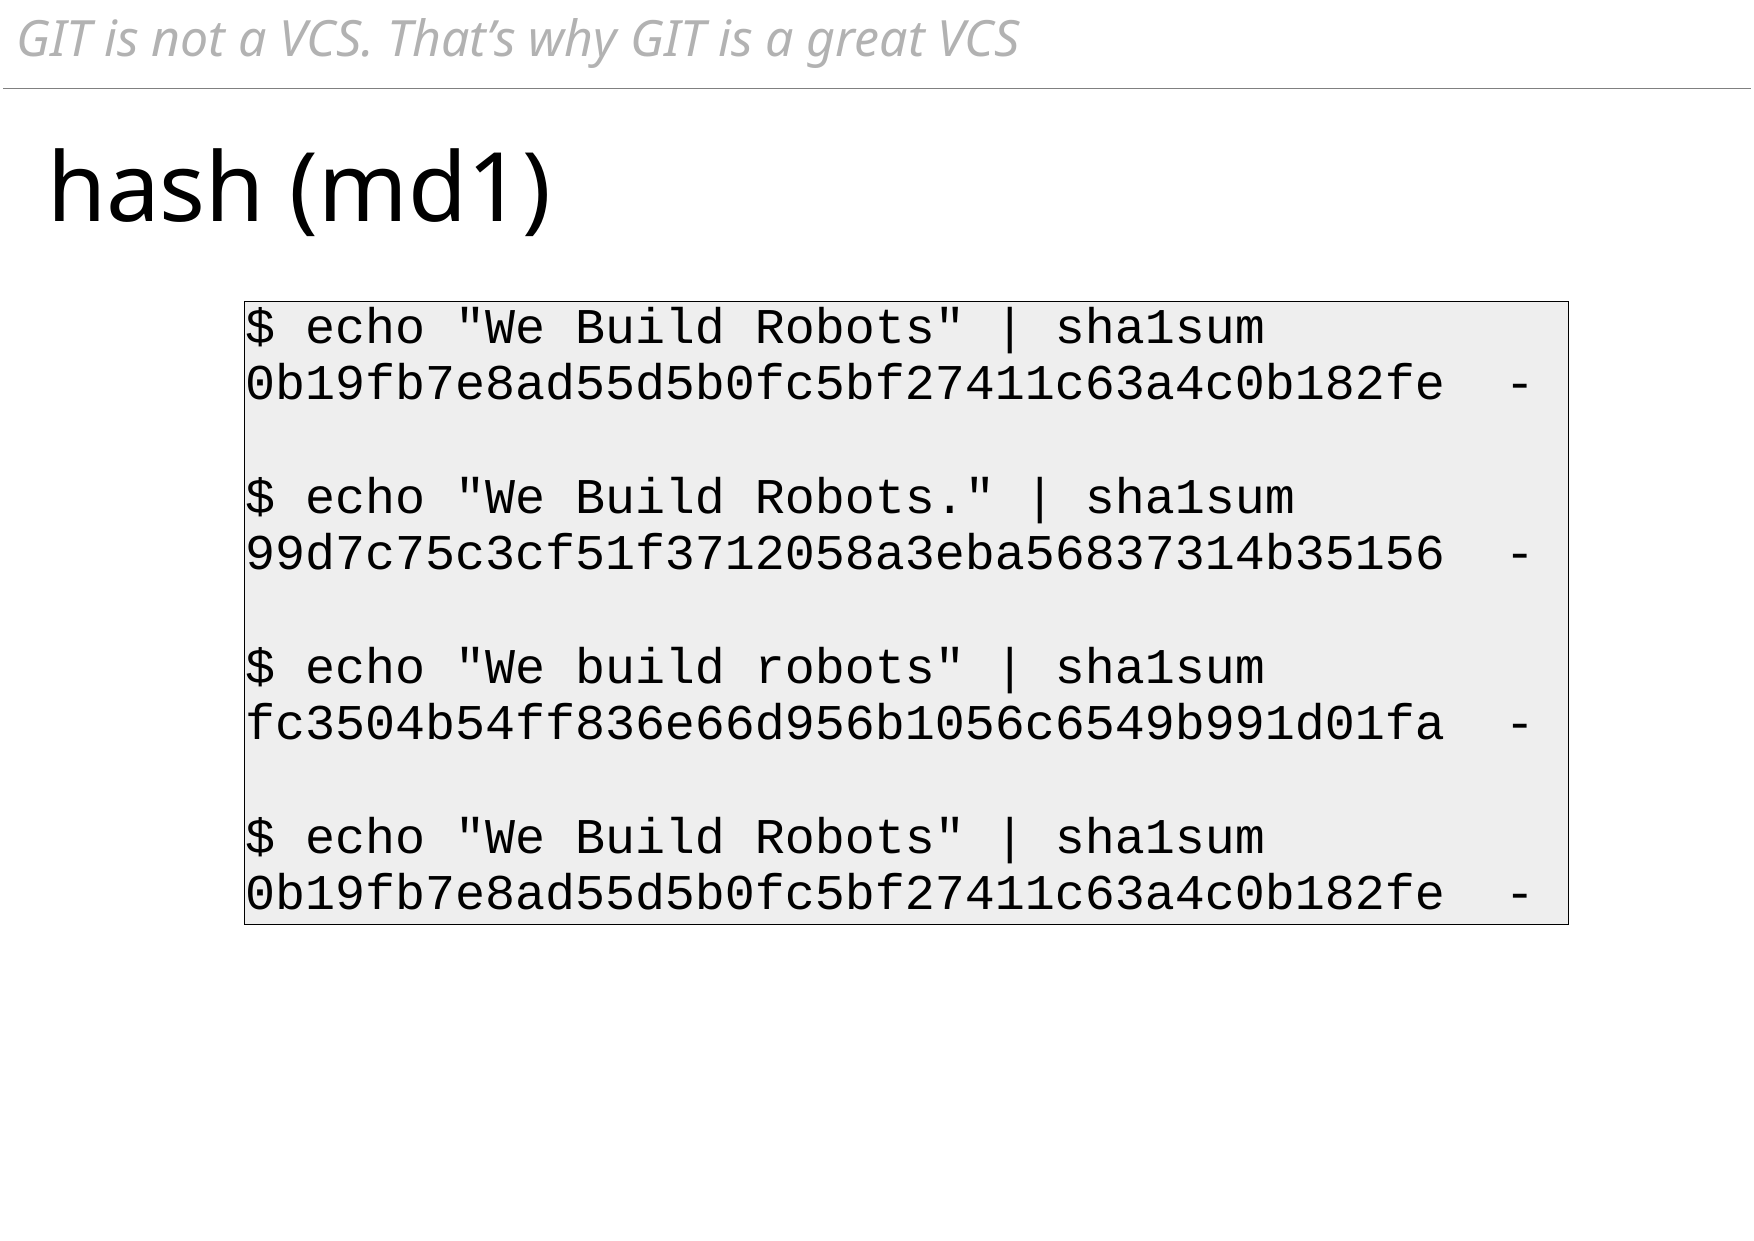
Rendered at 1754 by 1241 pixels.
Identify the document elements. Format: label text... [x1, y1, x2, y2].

text hash (md1) [3, 118, 1751, 249]
